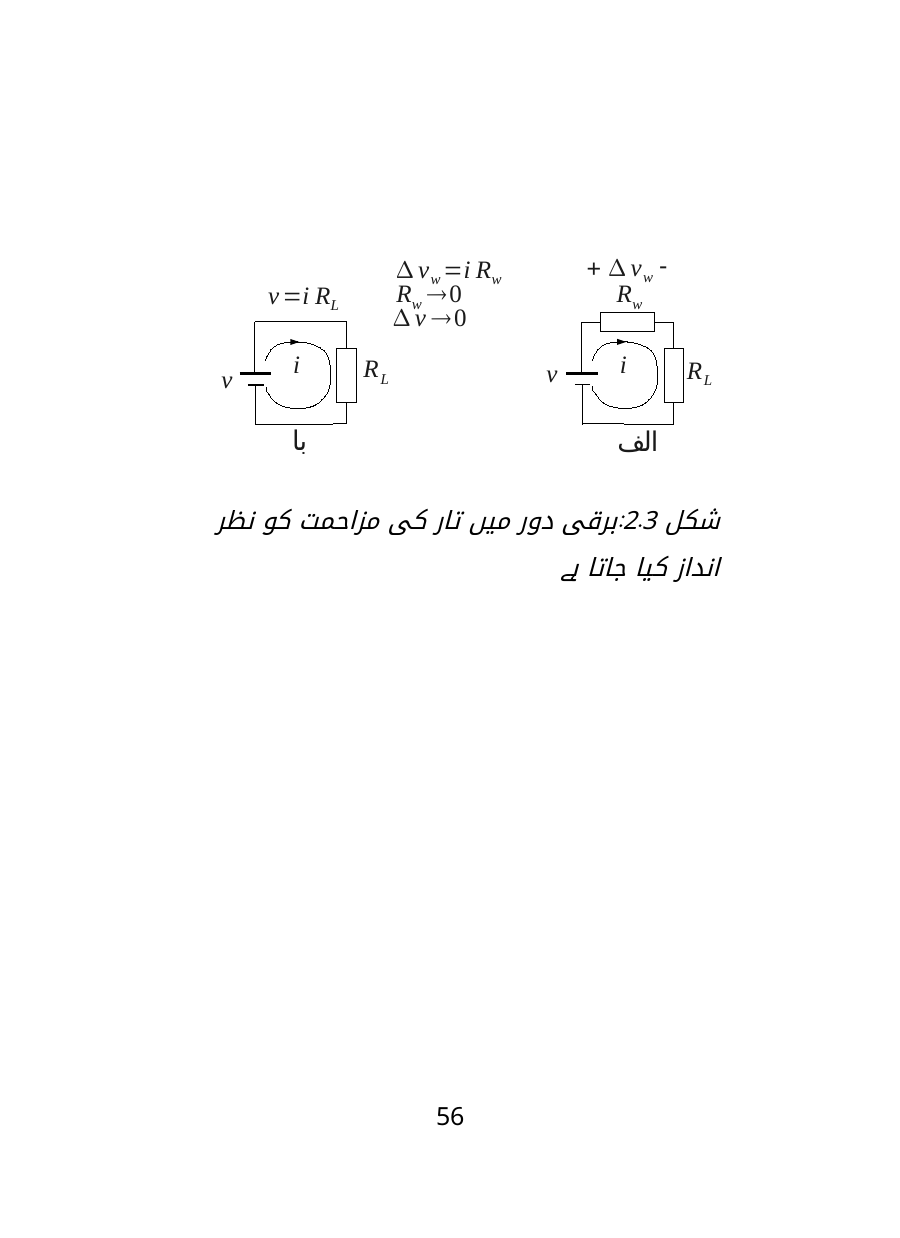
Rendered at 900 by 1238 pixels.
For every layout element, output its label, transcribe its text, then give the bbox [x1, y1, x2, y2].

text شکل 2.3:برقی دور میں تار کی مزاحمت کو نظر انداز کیا جاتا ہے [179, 181, 719, 592]
